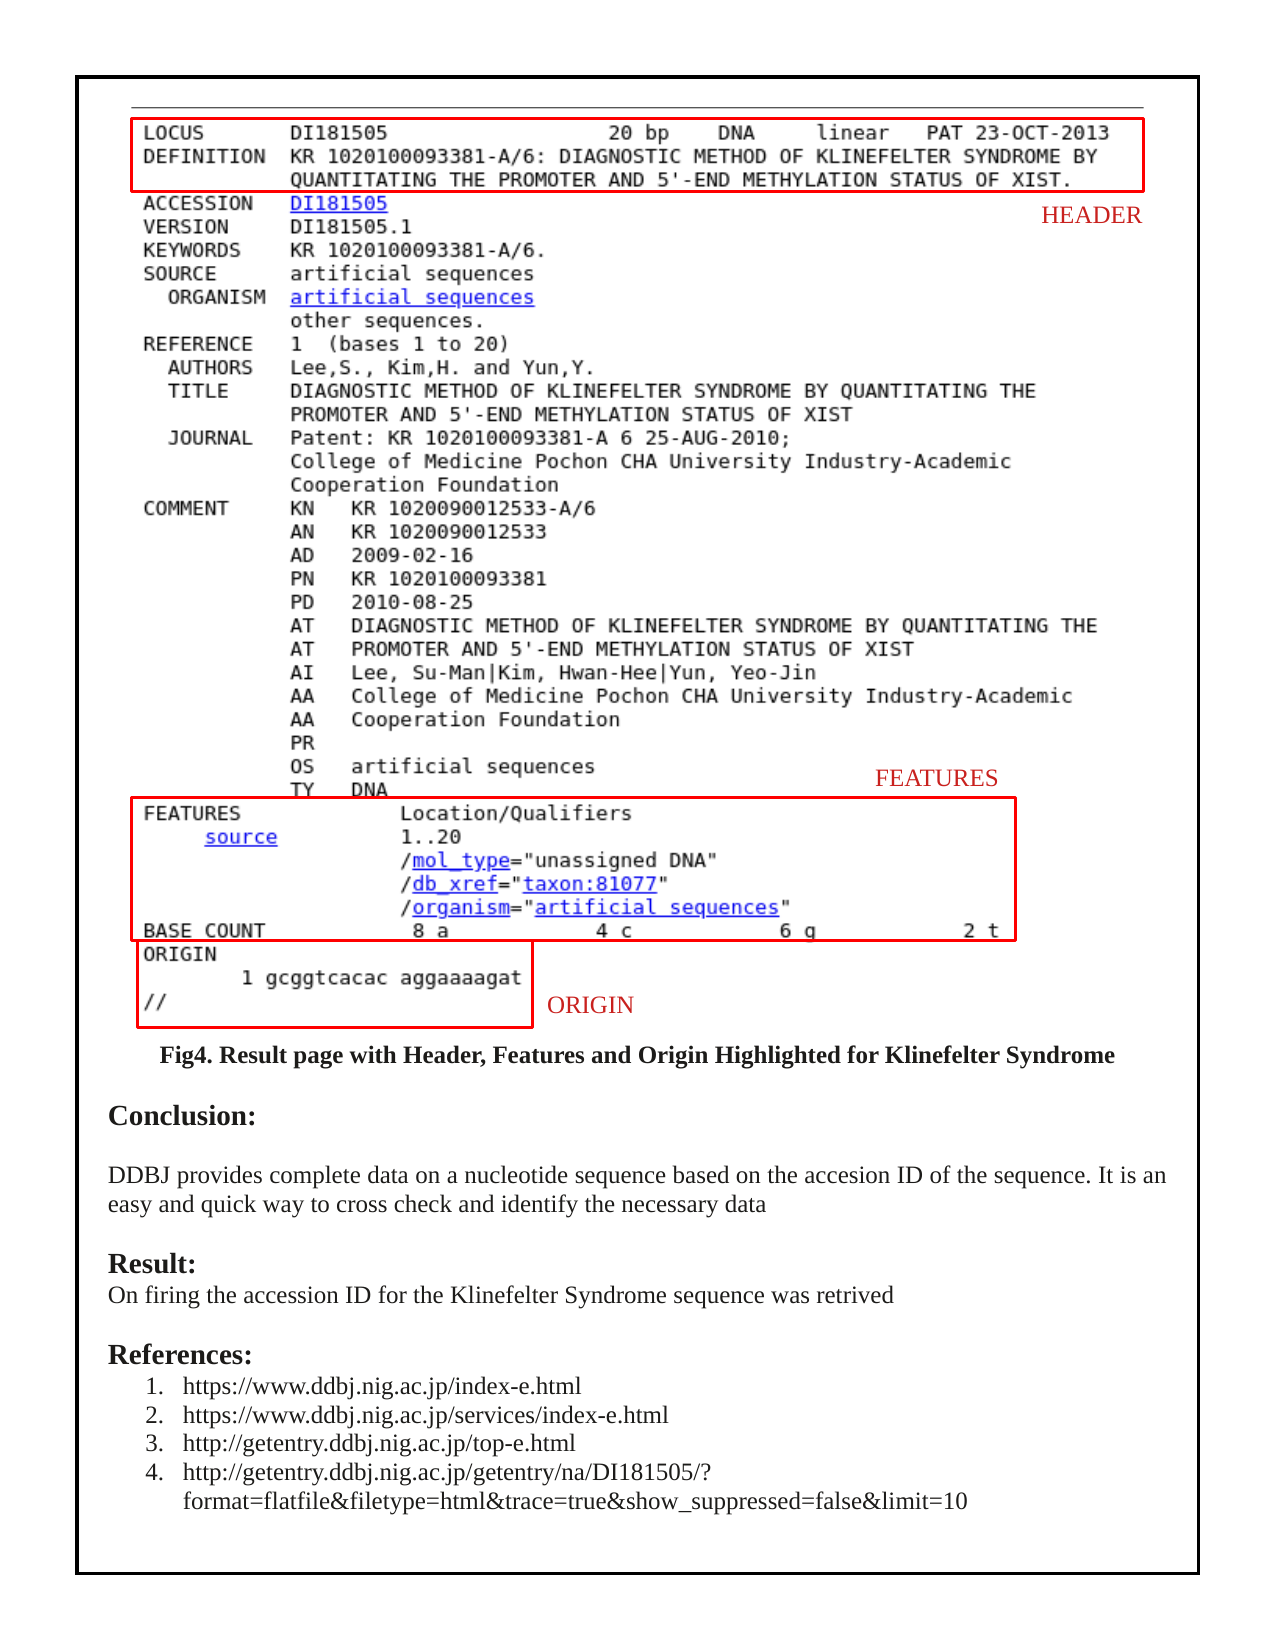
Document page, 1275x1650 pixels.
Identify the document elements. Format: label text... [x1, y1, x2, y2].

list http://getentry.ddbj.nig.ac.jp/getentry/na/DI181505/?format=flatfile&filetype=html&trace=true&show_suppressed=false&limit=10 [145, 1457, 1167, 1515]
text Conclusion: [108, 1098, 1167, 1131]
picture [133, 120, 1142, 190]
text Result: [108, 1246, 1167, 1280]
picture [131, 193, 1144, 1041]
picture [131, 107, 1144, 117]
picture [133, 799, 1014, 939]
list https://www.ddbj.nig.ac.jp/index-e.html [145, 1371, 1167, 1400]
text On firing the accession ID for the Klinefelter Syndrome sequence was retrived [108, 1280, 1167, 1309]
list http://getentry.ddbj.nig.ac.jp/top-e.html [145, 1428, 1167, 1457]
text Fig4. Result page with Header, Features and Origin Highlighted for Klinefelter Syndrome [108, 108, 1167, 1069]
text DDBJ provides complete data on a nucleotide sequence based on the accesion ID of the sequence. It is an easy and quick way to cross check and identify the necessary data [108, 1160, 1167, 1218]
picture [139, 942, 531, 1026]
text References: [108, 1337, 1167, 1371]
list https://www.ddbj.nig.ac.jp/services/index-e.html [145, 1400, 1167, 1428]
